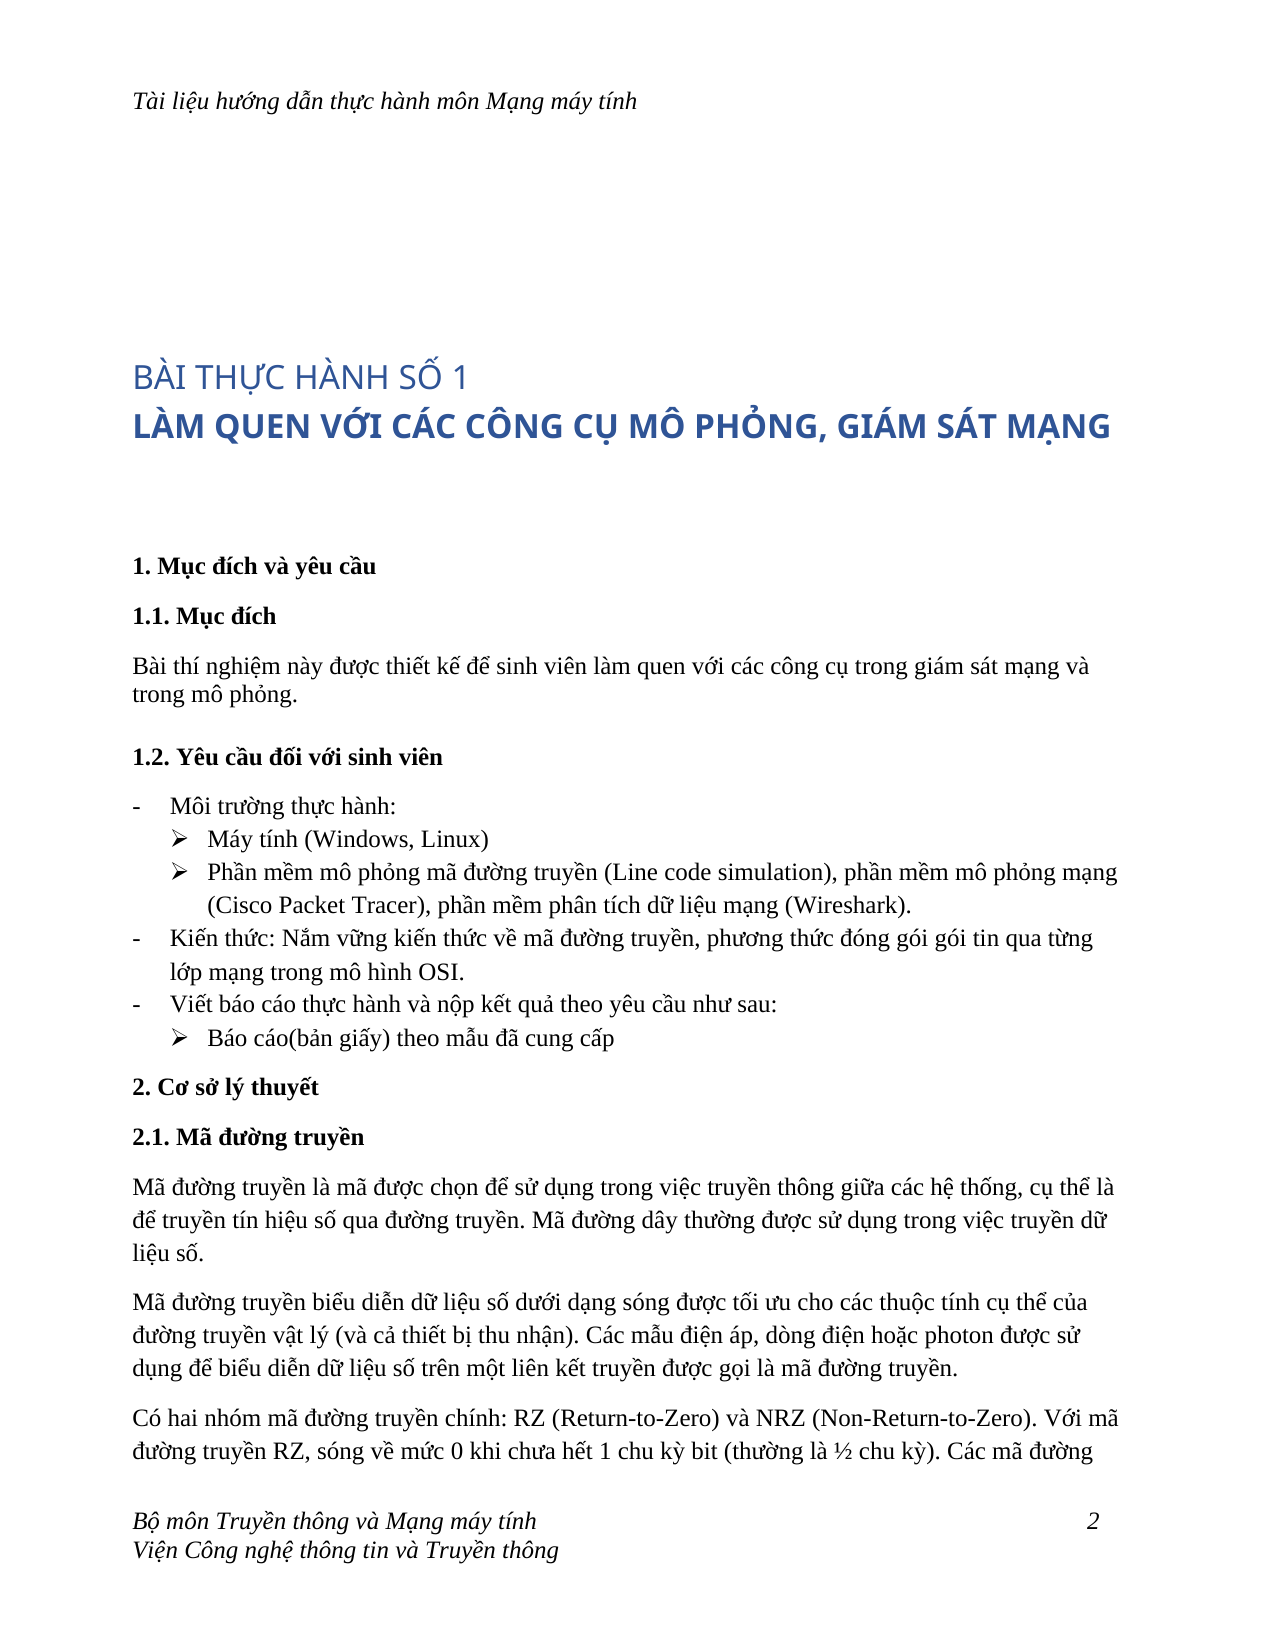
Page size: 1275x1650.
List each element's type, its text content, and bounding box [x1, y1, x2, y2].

text 1.1. Mục đích [132, 601, 1125, 630]
text Mã đường truyền là mã được chọn để sử dụng trong việc truyền thông giữa các hệ thống, cụ thể là để truyền tín hiệu số qua đường truyền. Mã đường dây thường được sử dụng trong việc truyền dữ liệu số. [132, 1172, 1125, 1266]
text Có hai nhóm mã đường truyền chính: RZ (Return-to-Zero) và NRZ (Non-Return-to-Zero). Với mã đường truyền RZ, sóng về mức 0 khi chưa hết 1 chu kỳ bit (thường là ½ chu kỳ). Các mã đường [132, 1403, 1125, 1465]
list Phần mềm mô phỏng mã đường truyền (Line code simulation), phần mềm mô phỏng mạng (Cisco Packet Tracer), phần mềm phân tích dữ liệu mạng (Wireshark). [169, 857, 1125, 919]
list Máy tính (Windows, Linux) [169, 824, 1125, 853]
list Báo cáo(bản giấy) theo mẫu đã cung cấp [169, 1023, 1125, 1051]
text Bài thí nghiệm này được thiết kế để sinh viên làm quen với các công cụ trong giám sát mạng và trong mô phỏng. [132, 651, 1125, 708]
text 2.1. Mã đường truyền [132, 1122, 1125, 1151]
text 1. Mục đích và yêu cầu [132, 551, 1125, 580]
subtitle BÀI THỰC HÀNH SỐ 1 LÀM QUEN VỚI CÁC CÔNG CỤ MÔ PHỎNG, GIÁM SÁT MẠNG [132, 354, 1125, 448]
text 2. Cơ sở lý thuyết [132, 1072, 1125, 1101]
text 1.2. Yêu cầu đối với sinh viên [132, 742, 1125, 771]
list Viết báo cáo thực hành và nộp kết quả theo yêu cầu như sau: [132, 989, 1125, 1018]
text Mã đường truyền biểu diễn dữ liệu số dưới dạng sóng được tối ưu cho các thuộc tính cụ thể của đường truyền vật lý (và cả thiết bị thu nhận). Các mẫu điện áp, dòng điện hoặc photon được sử dụng để biểu diễn dữ liệu số trên một liên kết truyền được gọi là mã đường truyền. [132, 1287, 1125, 1382]
list Môi trường thực hành: [132, 791, 1125, 820]
list Kiến thức: Nắm vững kiến thức về mã đường truyền, phương thức đóng gói gói tin qua từng lớp mạng trong mô hình OSI. [132, 923, 1125, 985]
